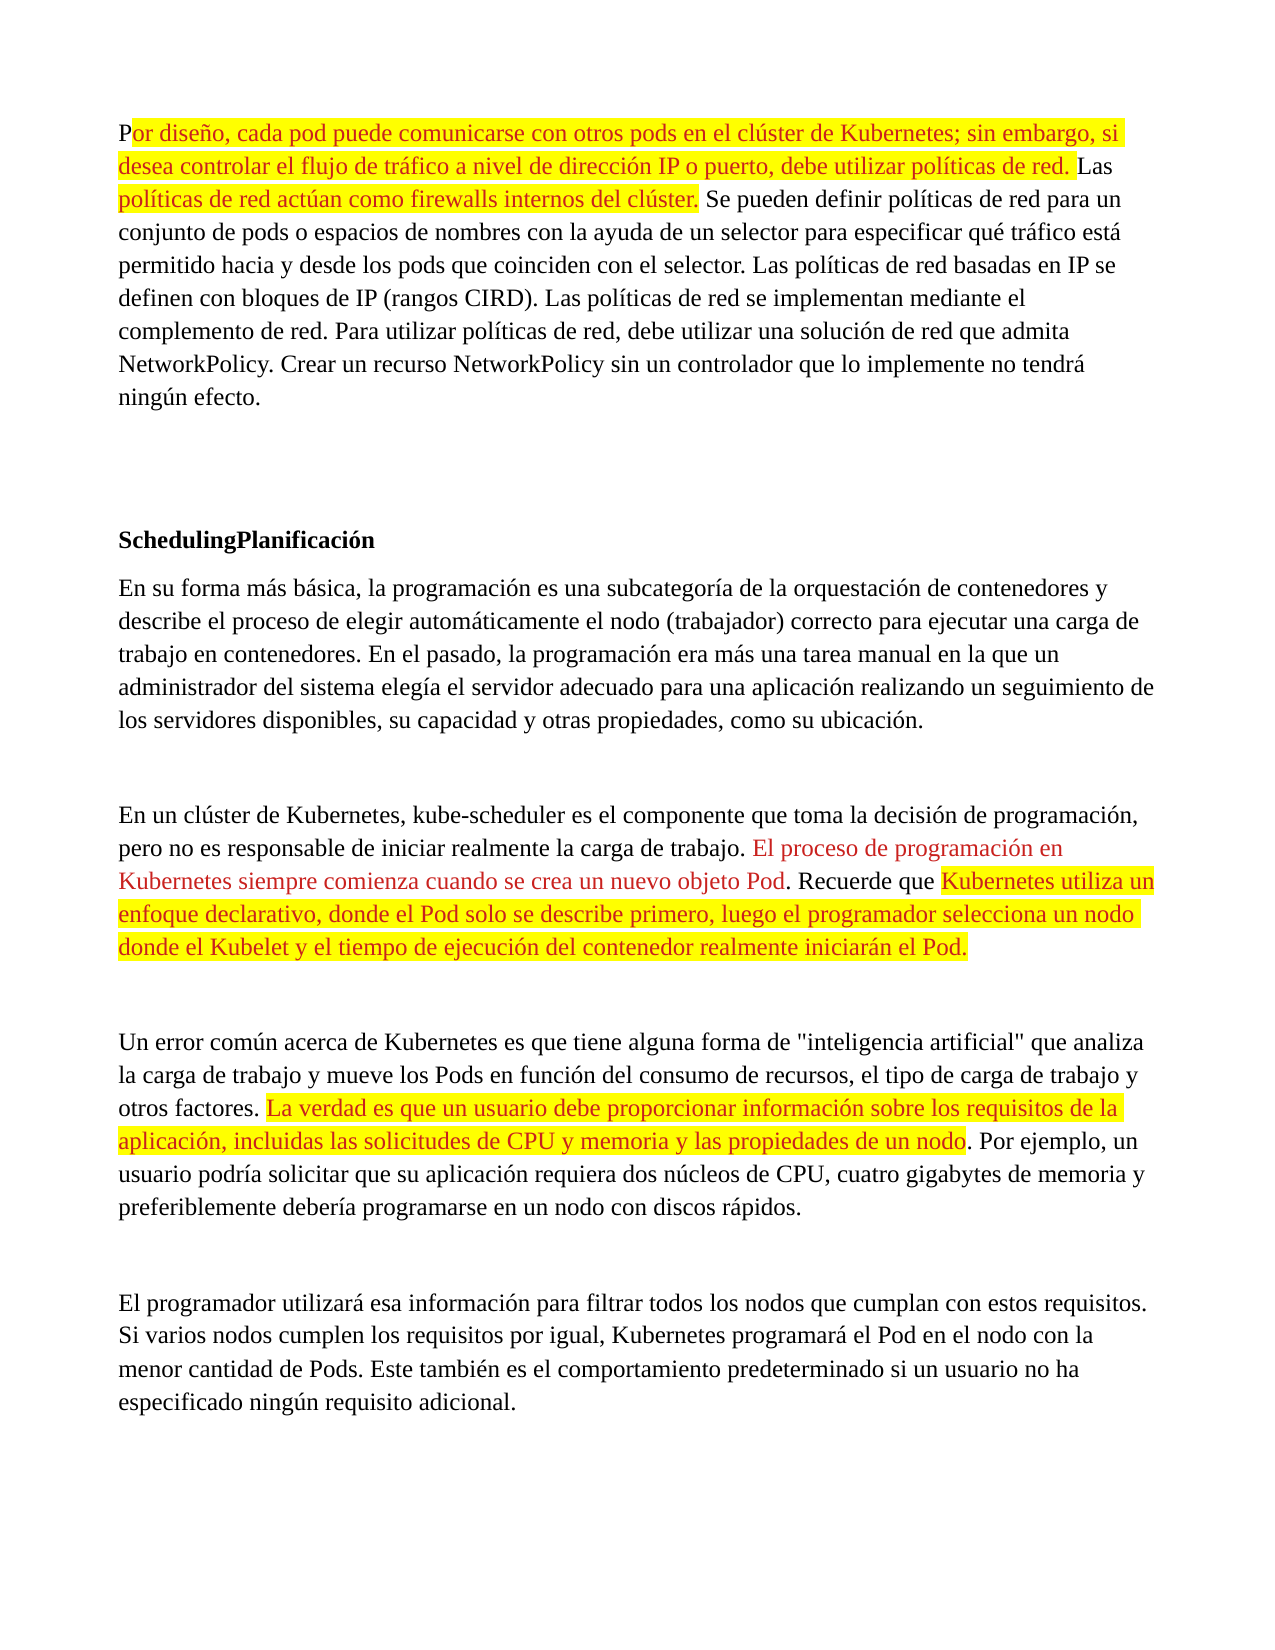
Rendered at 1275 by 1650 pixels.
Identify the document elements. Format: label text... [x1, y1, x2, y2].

text Por diseño, cada pod puede comunicarse con otros pods en el clúster de Kubernetes; sin embargo, si desea controlar el flujo de tráfico a nivel de dirección IP o puerto, debe utilizar políticas de red. Las políticas de red actúan como firewalls internos del clúster. Se pueden definir políticas de red para un conjunto de pods o espacios de nombres con la ayuda de un selector para especificar qué tráfico está permitido hacia y desde los pods que coinciden con el selector. Las políticas de red basadas en IP se definen con bloques de IP (rangos CIRD). Las políticas de red se implementan mediante el complemento de red. Para utilizar políticas de red, debe utilizar una solución de red que admita NetworkPolicy. Crear un recurso NetworkPolicy sin un controlador que lo implemente no tendrá ningún efecto. [118, 118, 1157, 411]
text En su forma más básica, la programación es una subcategoría de la orquestación de contenedores y describe el proceso de elegir automáticamente el nodo (trabajador) correcto para ejecutar una carga de trabajo en contenedores. En el pasado, la programación era más una tarea manual en la que un administrador del sistema elegía el servidor adecuado para una aplicación realizando un seguimiento de los servidores disponibles, su capacidad y otras propiedades, como su ubicación. [118, 573, 1157, 733]
text El programador utilizará esa información para filtrar todos los nodos que cumplan con estos requisitos. Si varios nodos cumplen los requisitos por igual, Kubernetes programará el Pod en el nodo con la menor cantidad de Pods. Este también es el comportamiento predeterminado si un usuario no ha especificado ningún requisito adicional. [118, 1288, 1157, 1415]
text Un error común acerca de Kubernetes es que tiene alguna forma de "inteligencia artificial" que analiza la carga de trabajo y mueve los Pods en función del consumo de recursos, el tipo de carga de trabajo y otros factores. La verdad es que un usuario debe proporcionar información sobre los requisitos de la aplicación, incluidas las solicitudes de CPU y memoria y las propiedades de un nodo. Por ejemplo, un usuario podría solicitar que su aplicación requiera dos núcleos de CPU, cuatro gigabytes de memoria y preferiblemente debería programarse en un nodo con discos rápidos. [118, 1027, 1157, 1221]
text SchedulingPlanificación [118, 525, 1157, 554]
text En un clúster de Kubernetes, kube-scheduler es el componente que toma la decisión de programación, pero no es responsable de iniciar realmente la carga de trabajo. El proceso de programación en Kubernetes siempre comienza cuando se crea un nuevo objeto Pod. Recuerde que Kubernetes utiliza un enfoque declarativo, donde el Pod solo se describe primero, luego el programador selecciona un nodo donde el Kubelet y el tiempo de ejecución del contenedor realmente iniciarán el Pod. [118, 800, 1157, 961]
